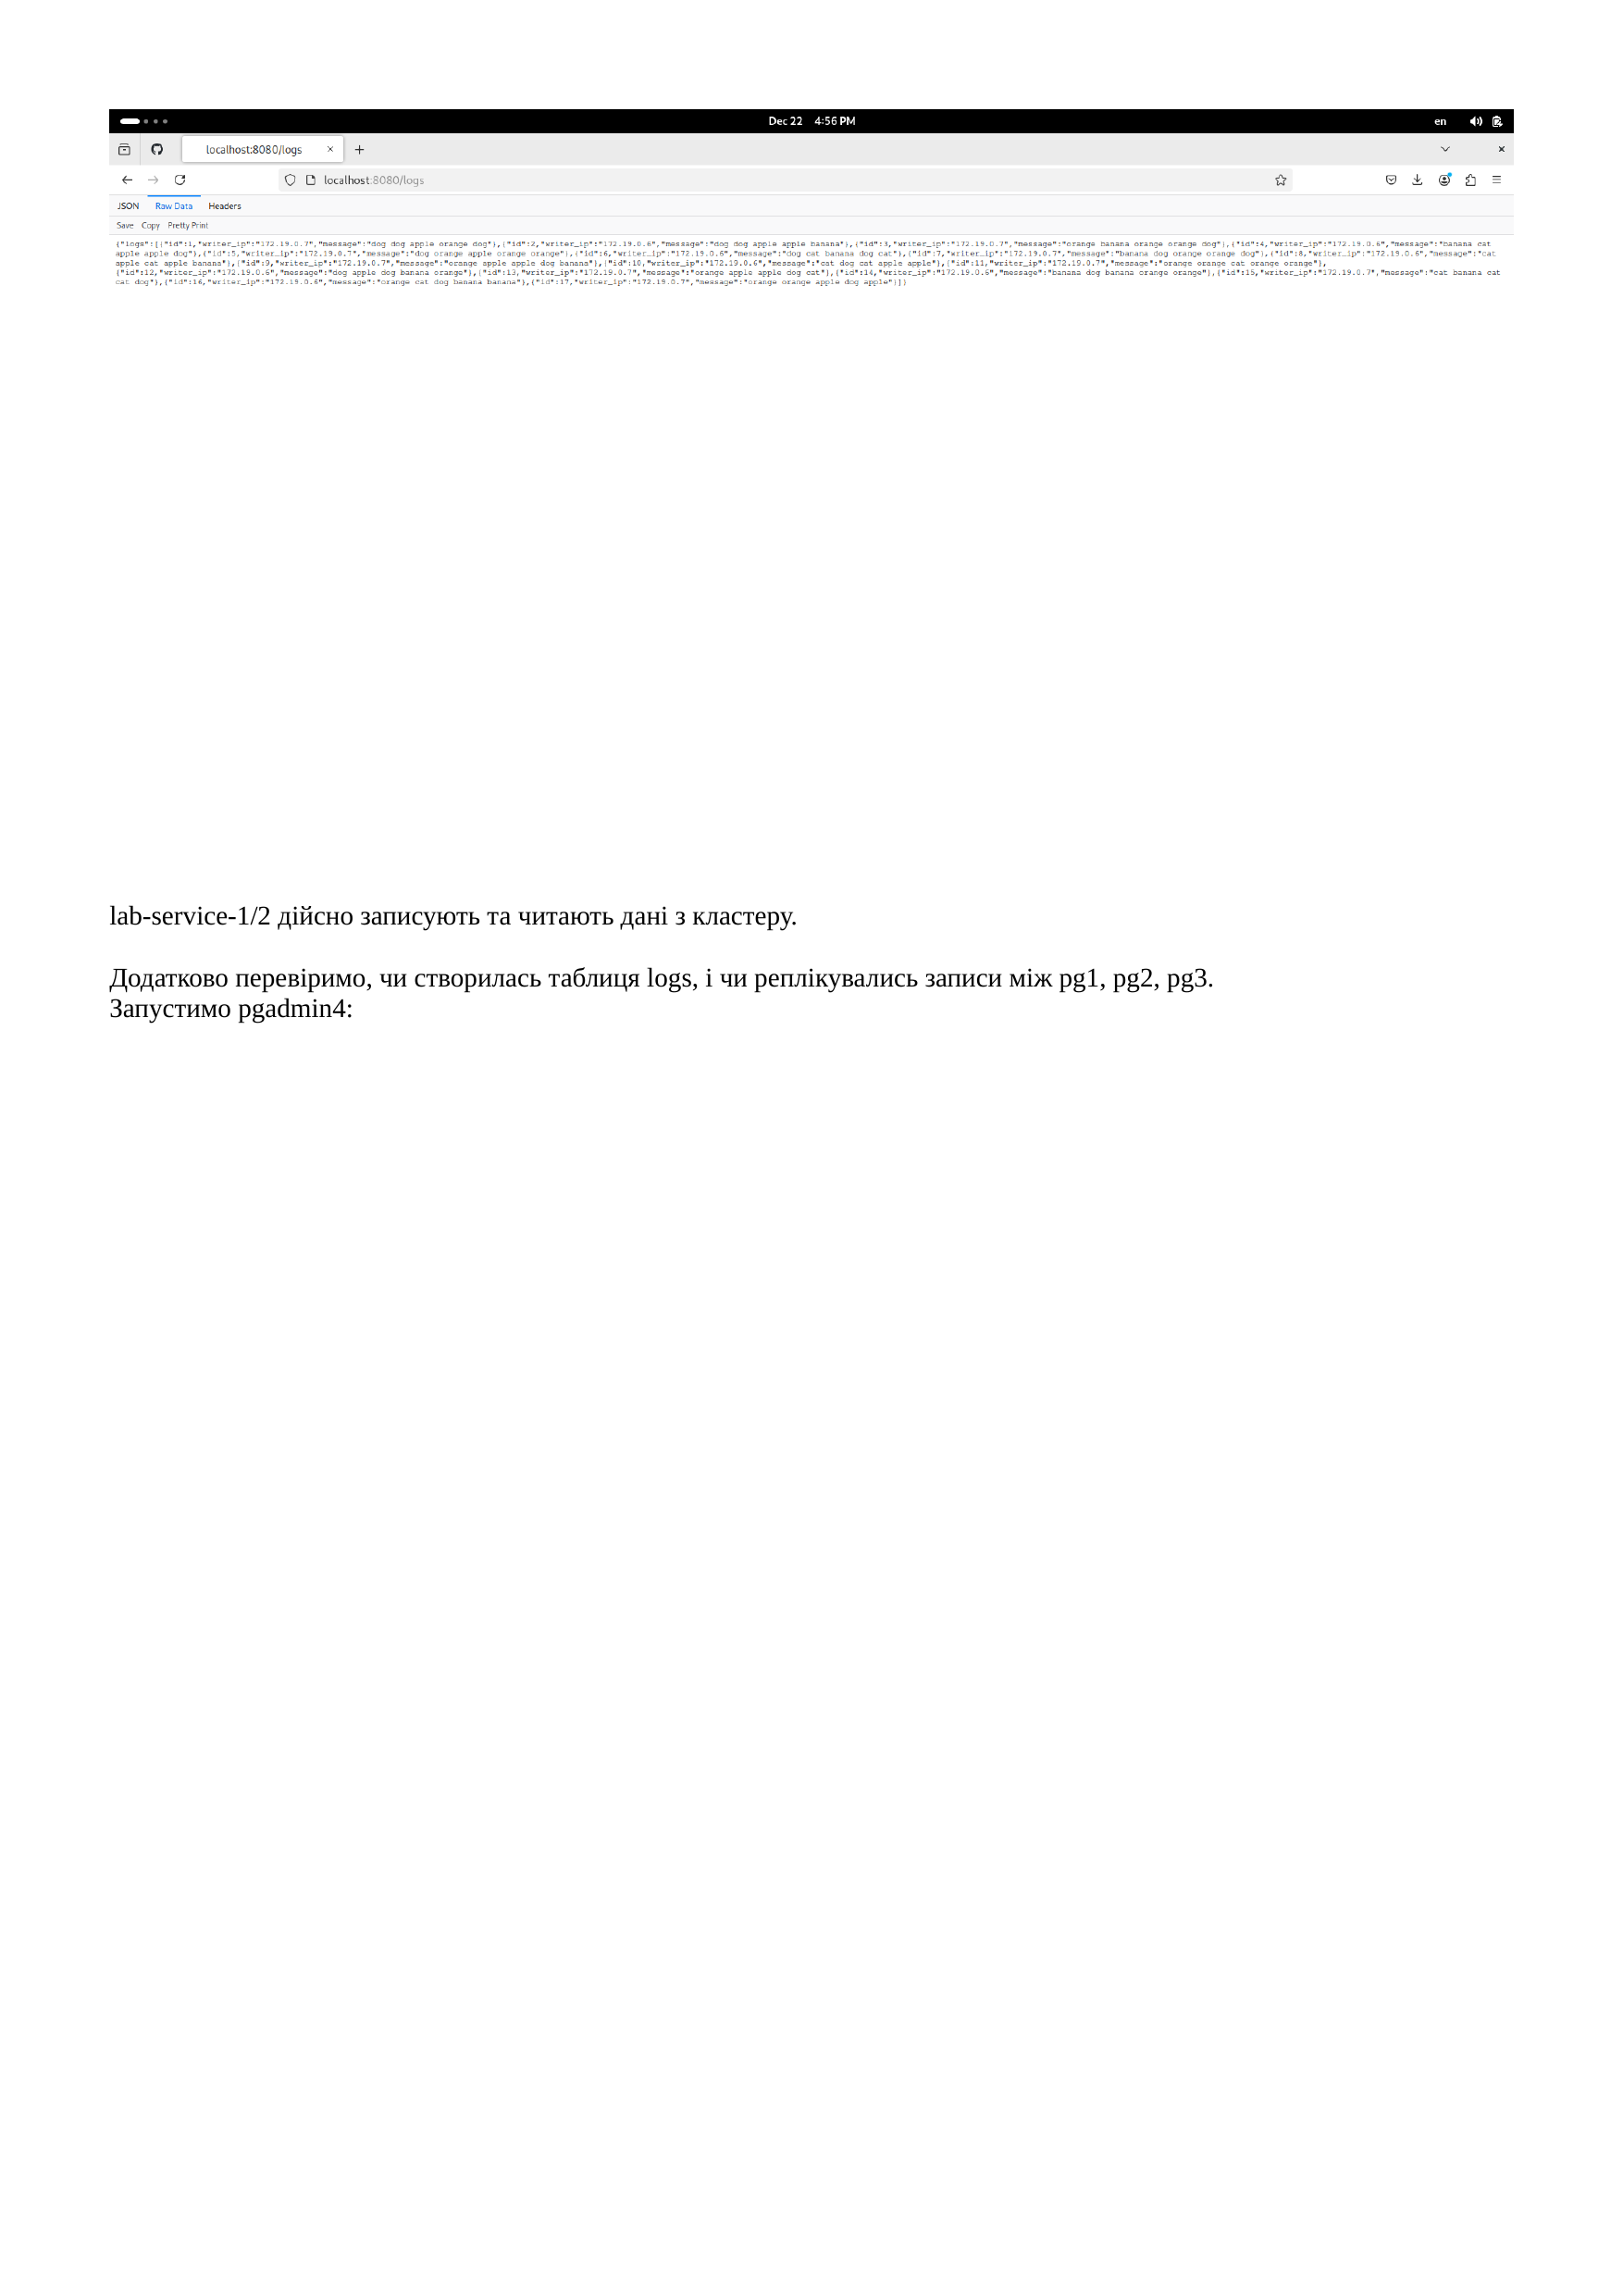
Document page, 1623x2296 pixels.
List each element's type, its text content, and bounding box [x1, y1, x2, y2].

text lab-service-1/2 дійсно записують та читають дані з кластеру. [109, 900, 1514, 930]
text Додатково перевіримо, чи створилась таблиця logs, і чи реплікувались записи між pg1, pg2, pg3. [109, 962, 1514, 992]
picture [109, 109, 1514, 900]
text Запустимо pgadmin4: [109, 992, 1514, 1024]
